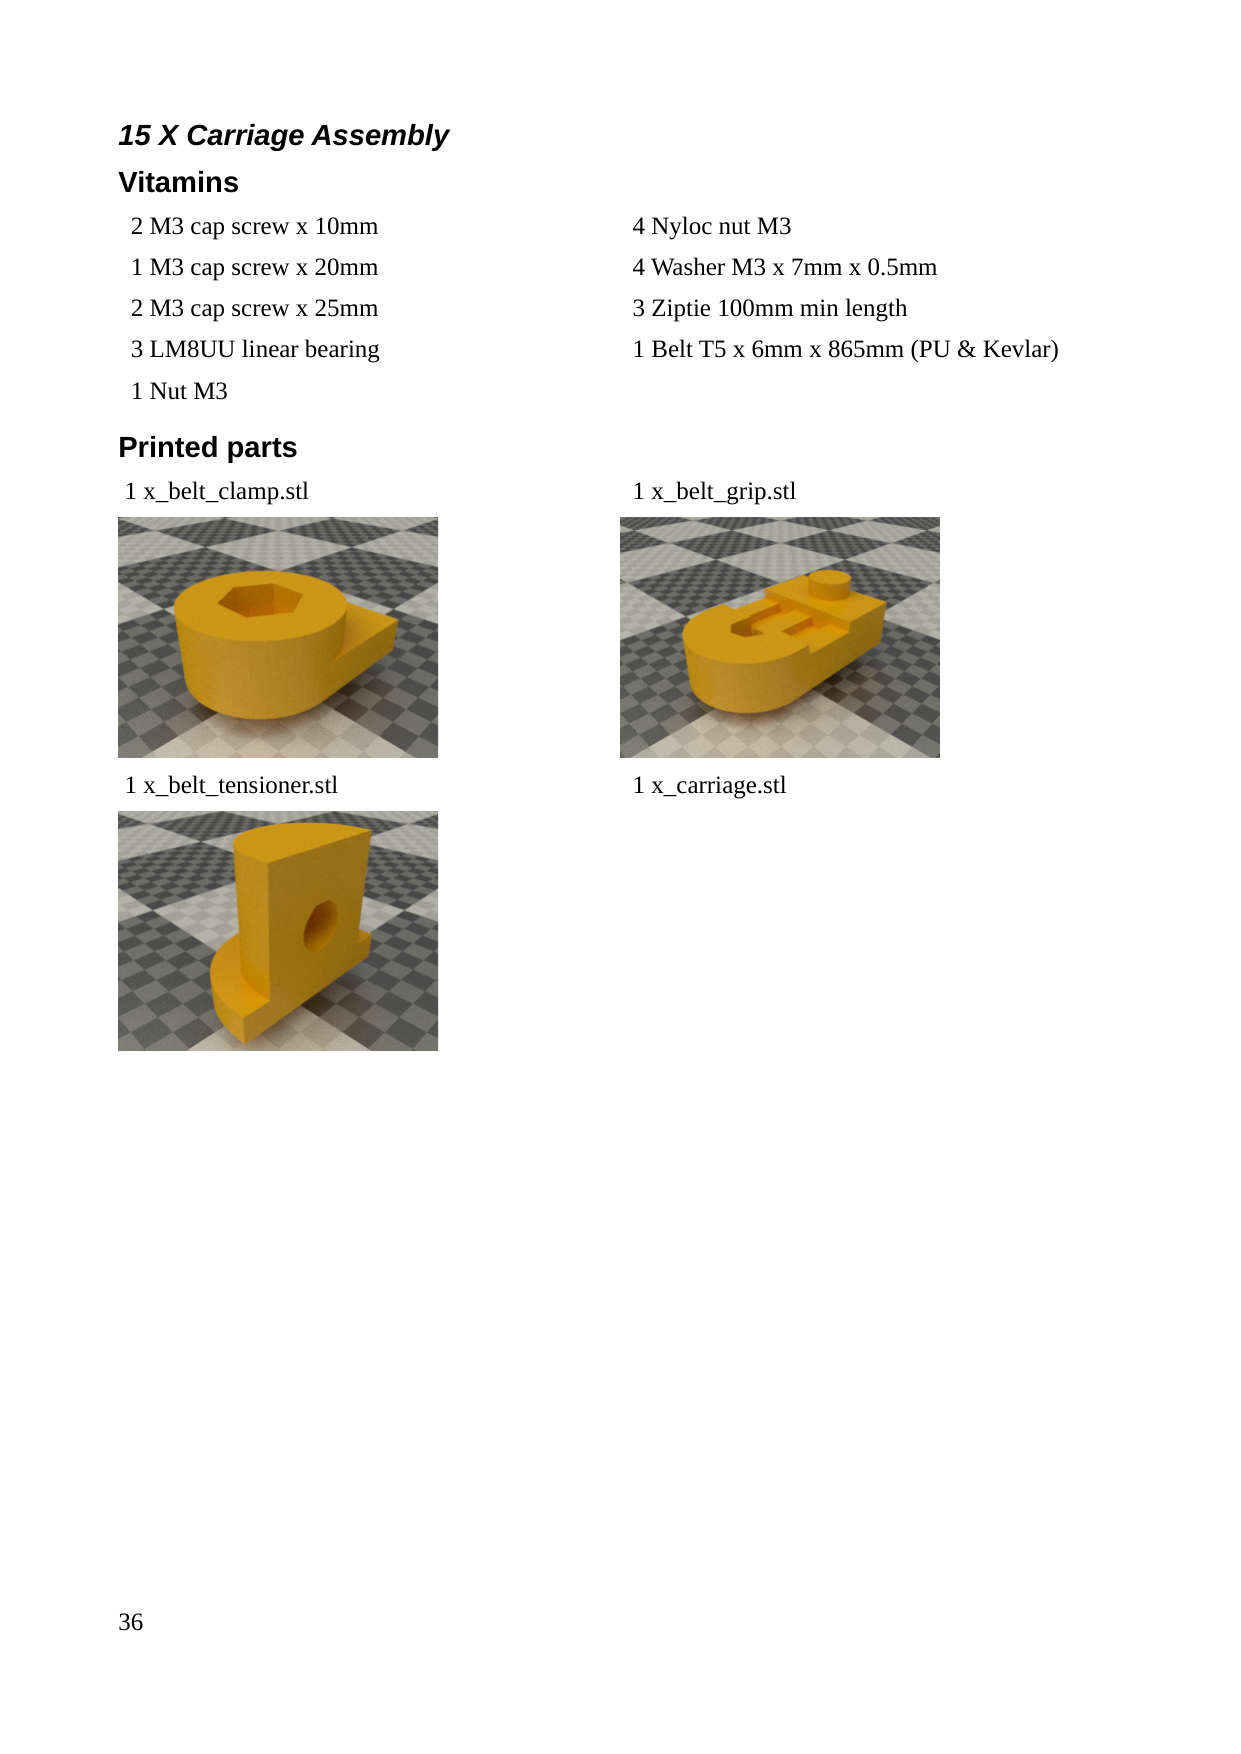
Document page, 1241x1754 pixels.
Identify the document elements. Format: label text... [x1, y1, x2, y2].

table_cell 1 x_carriage.stl [620, 770, 1122, 1063]
picture [118, 517, 439, 758]
picture [118, 811, 439, 1051]
picture [620, 517, 940, 758]
subtitle Vitamins [118, 165, 1122, 199]
subtitle Printed parts [118, 431, 1122, 464]
table_header 1 x_belt_grip.stl [620, 476, 1122, 770]
table_header 2 M3 cap screw x 10mm 1 M3 cap screw x 20mm 2 M3 cap screw x 25mm 3 LM8UU linear bearing 1 Nut M3 [118, 211, 620, 417]
table_cell 1 x_belt_tensioner.stl [118, 770, 620, 1063]
table_header 1 x_belt_clamp.stl [118, 476, 620, 770]
subtitle X Carriage Assembly [118, 118, 1122, 152]
table_header 4 Nyloc nut M3 4 Washer M3 x 7mm x 0.5mm 3 Ziptie 100mm min length 1 Belt T5 x 6mm x 865mm (PU & Kevlar) [620, 211, 1122, 417]
